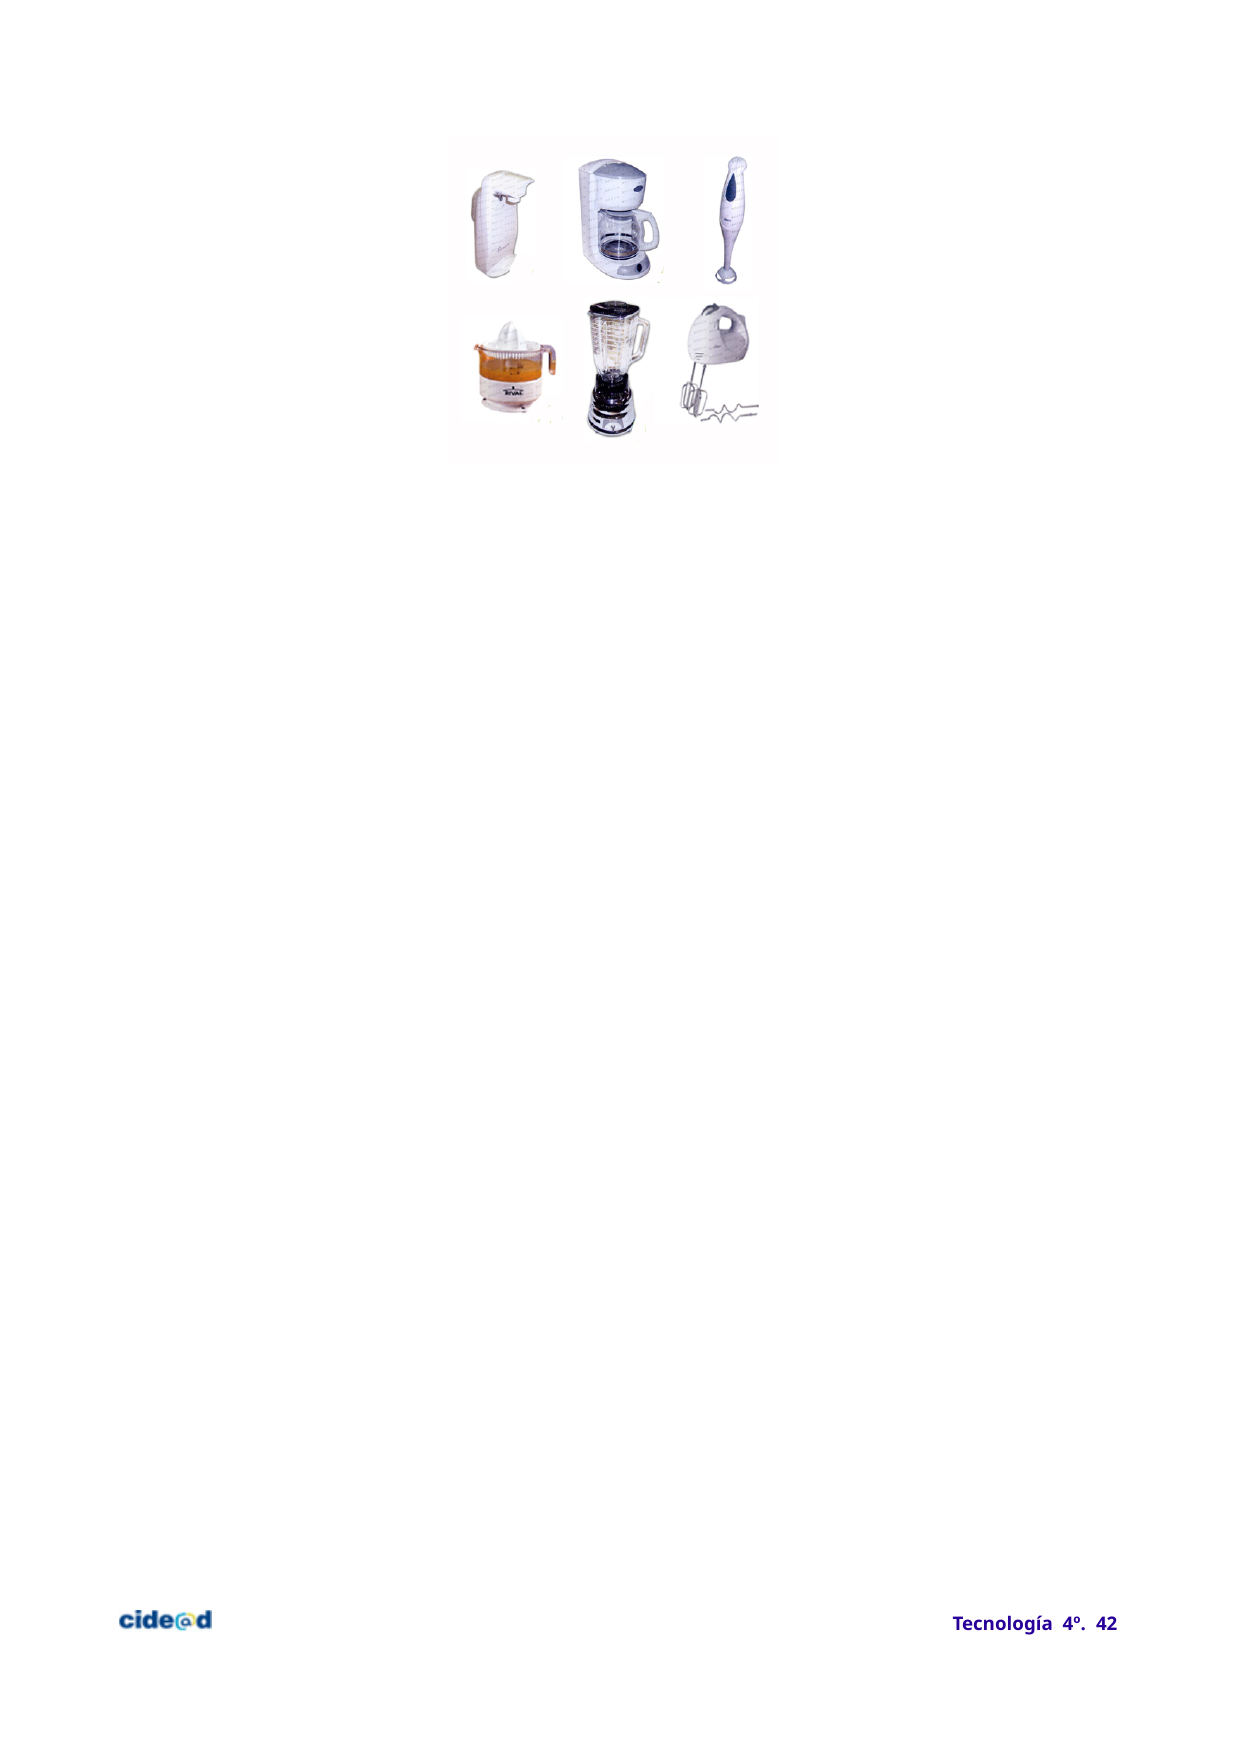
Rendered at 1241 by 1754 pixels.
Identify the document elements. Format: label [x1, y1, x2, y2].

picture [448, 135, 779, 465]
picture [118, 1610, 212, 1632]
